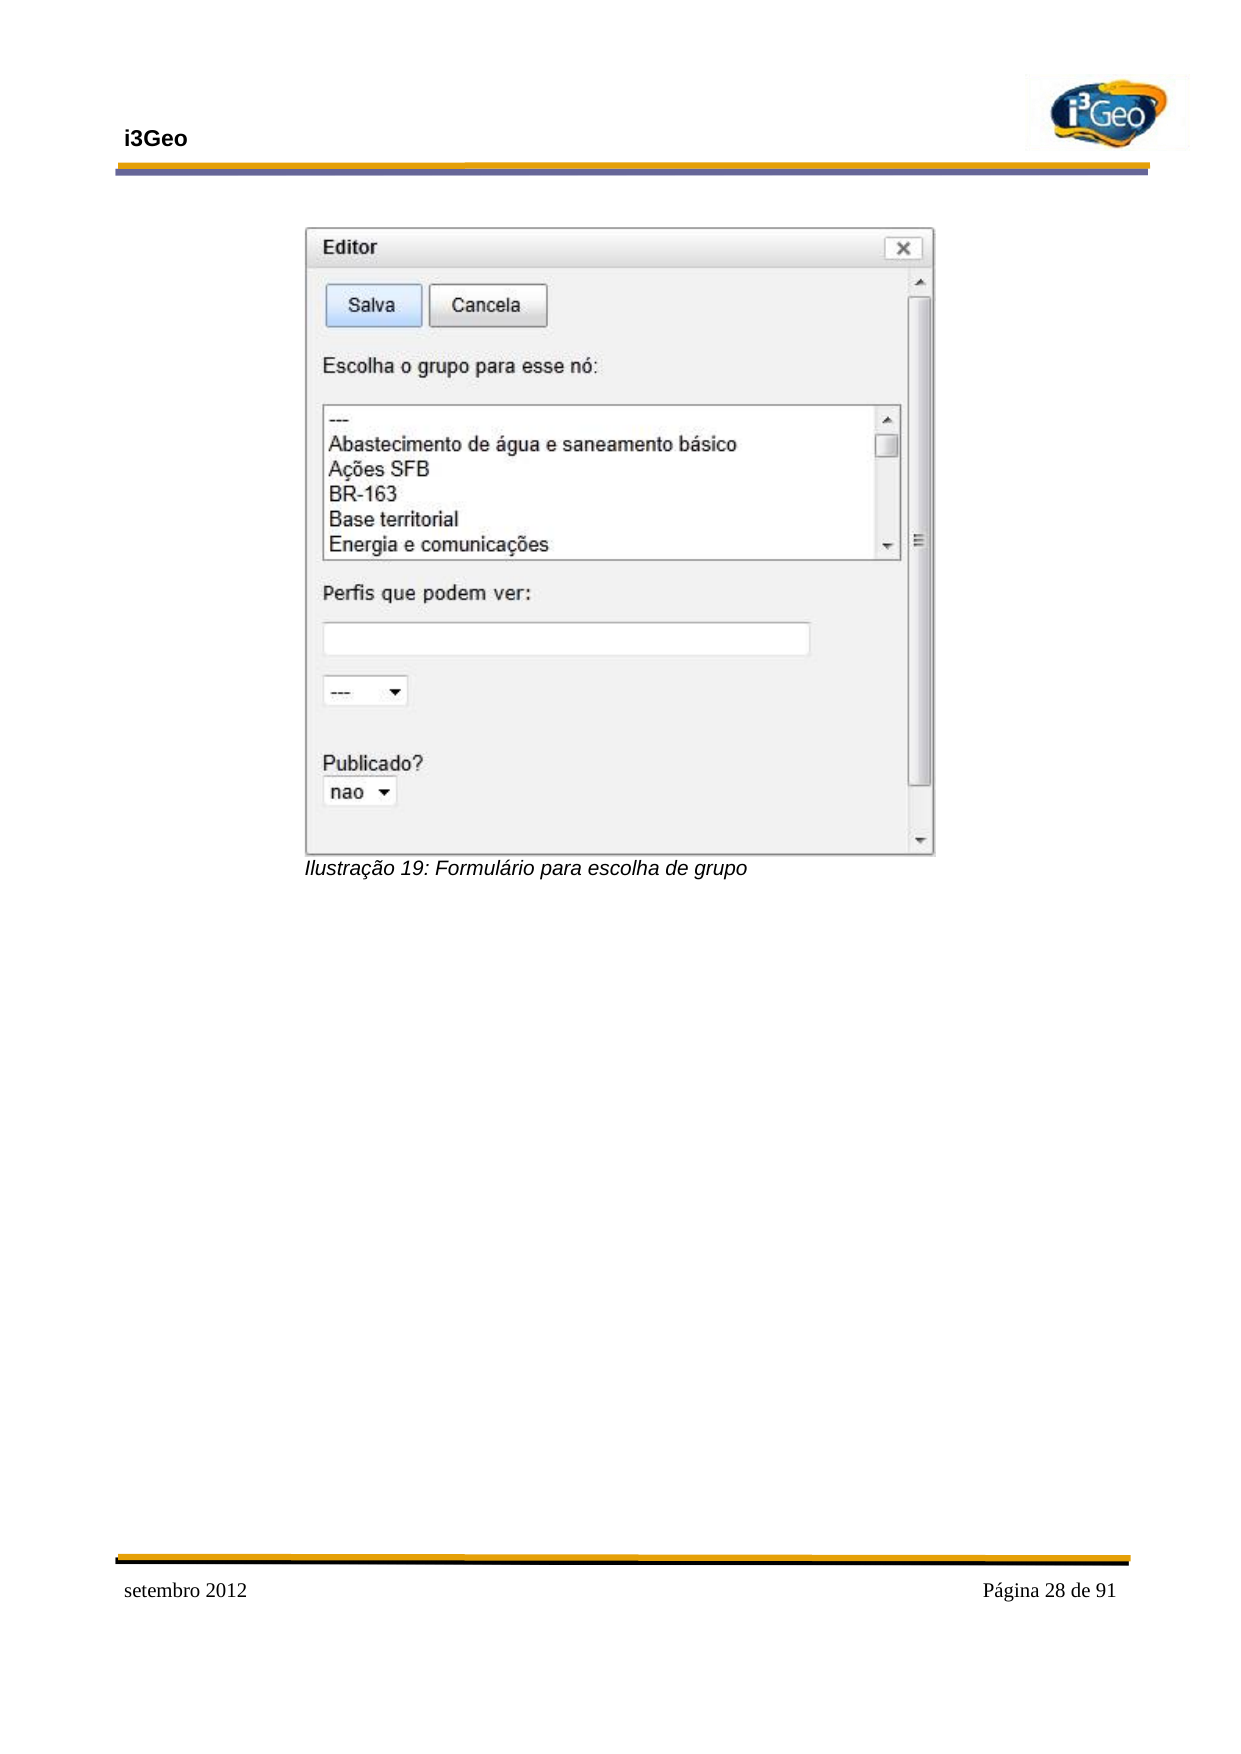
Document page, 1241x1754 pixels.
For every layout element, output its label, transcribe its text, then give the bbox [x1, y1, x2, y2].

picture [304, 227, 936, 857]
picture [1025, 74, 1191, 151]
text Ilustração 19: Formulário para escolha de grupo [304, 857, 936, 880]
